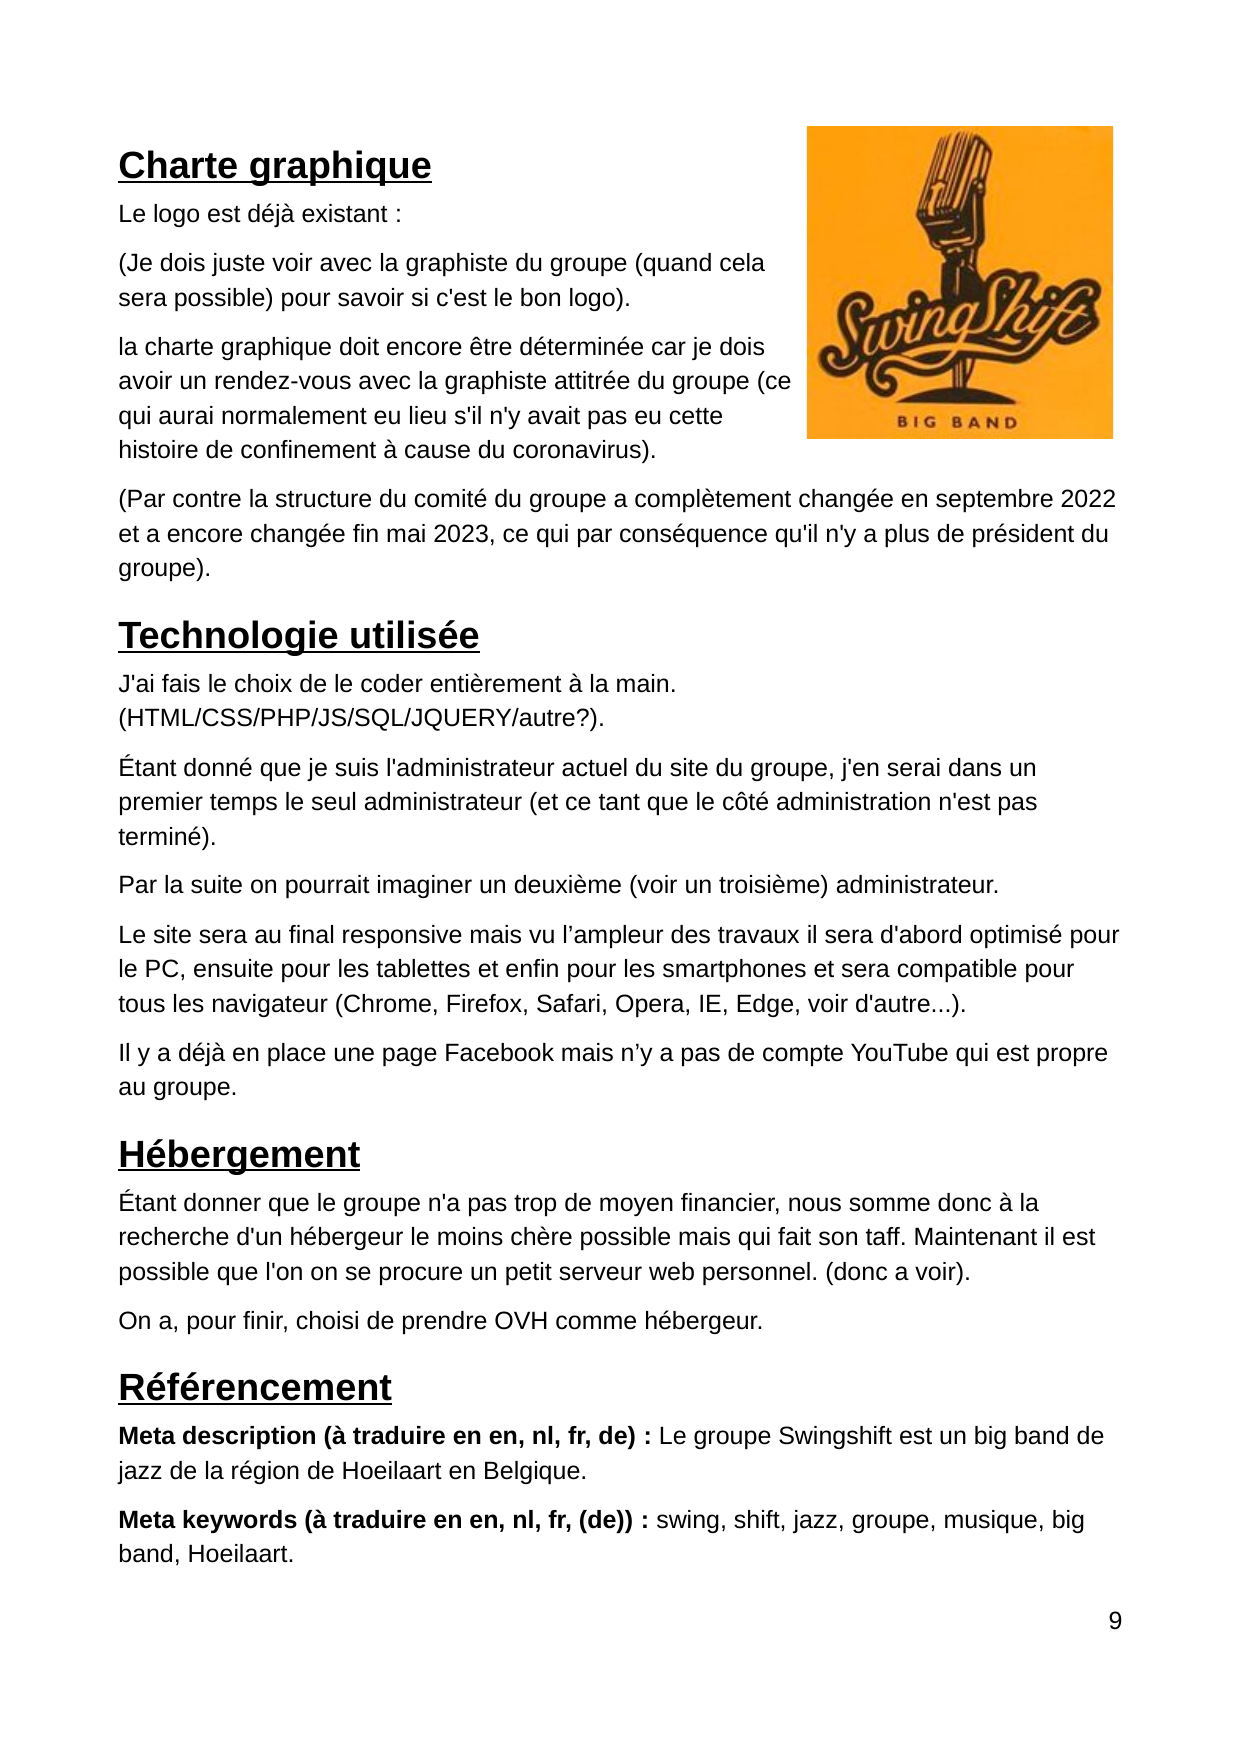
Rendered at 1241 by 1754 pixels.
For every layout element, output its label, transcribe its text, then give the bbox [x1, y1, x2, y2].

subtitle Référencement [118, 1365, 1122, 1409]
text Le site sera au final responsive mais vu l’ampleur des travaux il sera d'abord optimisé pour le PC, ensuite pour les tablettes et enfin pour les smartphones et sera compatible pour tous les navigateur (Chrome, Firefox, Safari, Opera, IE, Edge, voir d'autre...). [118, 919, 1122, 1017]
text J'ai fais le choix de le coder entièrement à la main. (HTML/CSS/PHP/JS/SQL/JQUERY/autre?). [118, 669, 1122, 732]
text Le logo est déjà existant : [118, 199, 806, 228]
subtitle Hébergement [118, 1132, 1122, 1175]
subtitle [1114, 143, 1122, 187]
text (Par contre la structure du comité du groupe a complètement changée en septembre 2022 et a encore changée fin mai 2023, ce qui par conséquence qu'il n'y a plus de président du groupe). [118, 484, 1122, 582]
text Meta keywords (à traduire en en, nl, fr, (de)) : swing, shift, jazz, groupe, musique, big band, Hoeilaart. [118, 1505, 1122, 1568]
picture [806, 126, 1114, 439]
text Il y a déjà en place une page Facebook mais n’y a pas de compte YouTube qui est propre au groupe. [118, 1038, 1122, 1101]
text Étant donner que le groupe n'a pas trop de moyen financier, nous somme donc à la recherche d'un hébergeur le moins chère possible mais qui fait son taff. Maintenant il est possible que l'on on se procure un petit serveur web personnel. (donc a voir). [118, 1188, 1122, 1285]
text On a, pour finir, choisi de prendre OVH comme hébergeur. [118, 1306, 1122, 1334]
subtitle Technologie utilisée [118, 613, 1122, 656]
text la charte graphique doit encore être déterminée car je dois avoir un rendez-vous avec la graphiste attitrée du groupe (ce qui aurai normalement eu lieu s'il n'y avait pas eu cette histoire de confinement à cause du coronavirus). [118, 332, 1122, 464]
subtitle Charte graphique [118, 143, 806, 187]
text (Je dois juste voir avec la graphiste du groupe (quand cela sera possible) pour savoir si c'est le bon logo). [118, 248, 806, 312]
text Étant donné que je suis l'administrateur actuel du site du groupe, j'en serai dans un premier temps le seul administrateur (et ce tant que le côté administration n'est pas terminé). [118, 752, 1122, 850]
text Meta description (à traduire en en, nl, fr, de) : Le groupe Swingshift est un big band de jazz de la région de Hoeilaart en Belgique. [118, 1421, 1122, 1484]
text Par la suite on pourrait imaginer un deuxième (voir un troisième) administrateur. [118, 871, 1122, 899]
